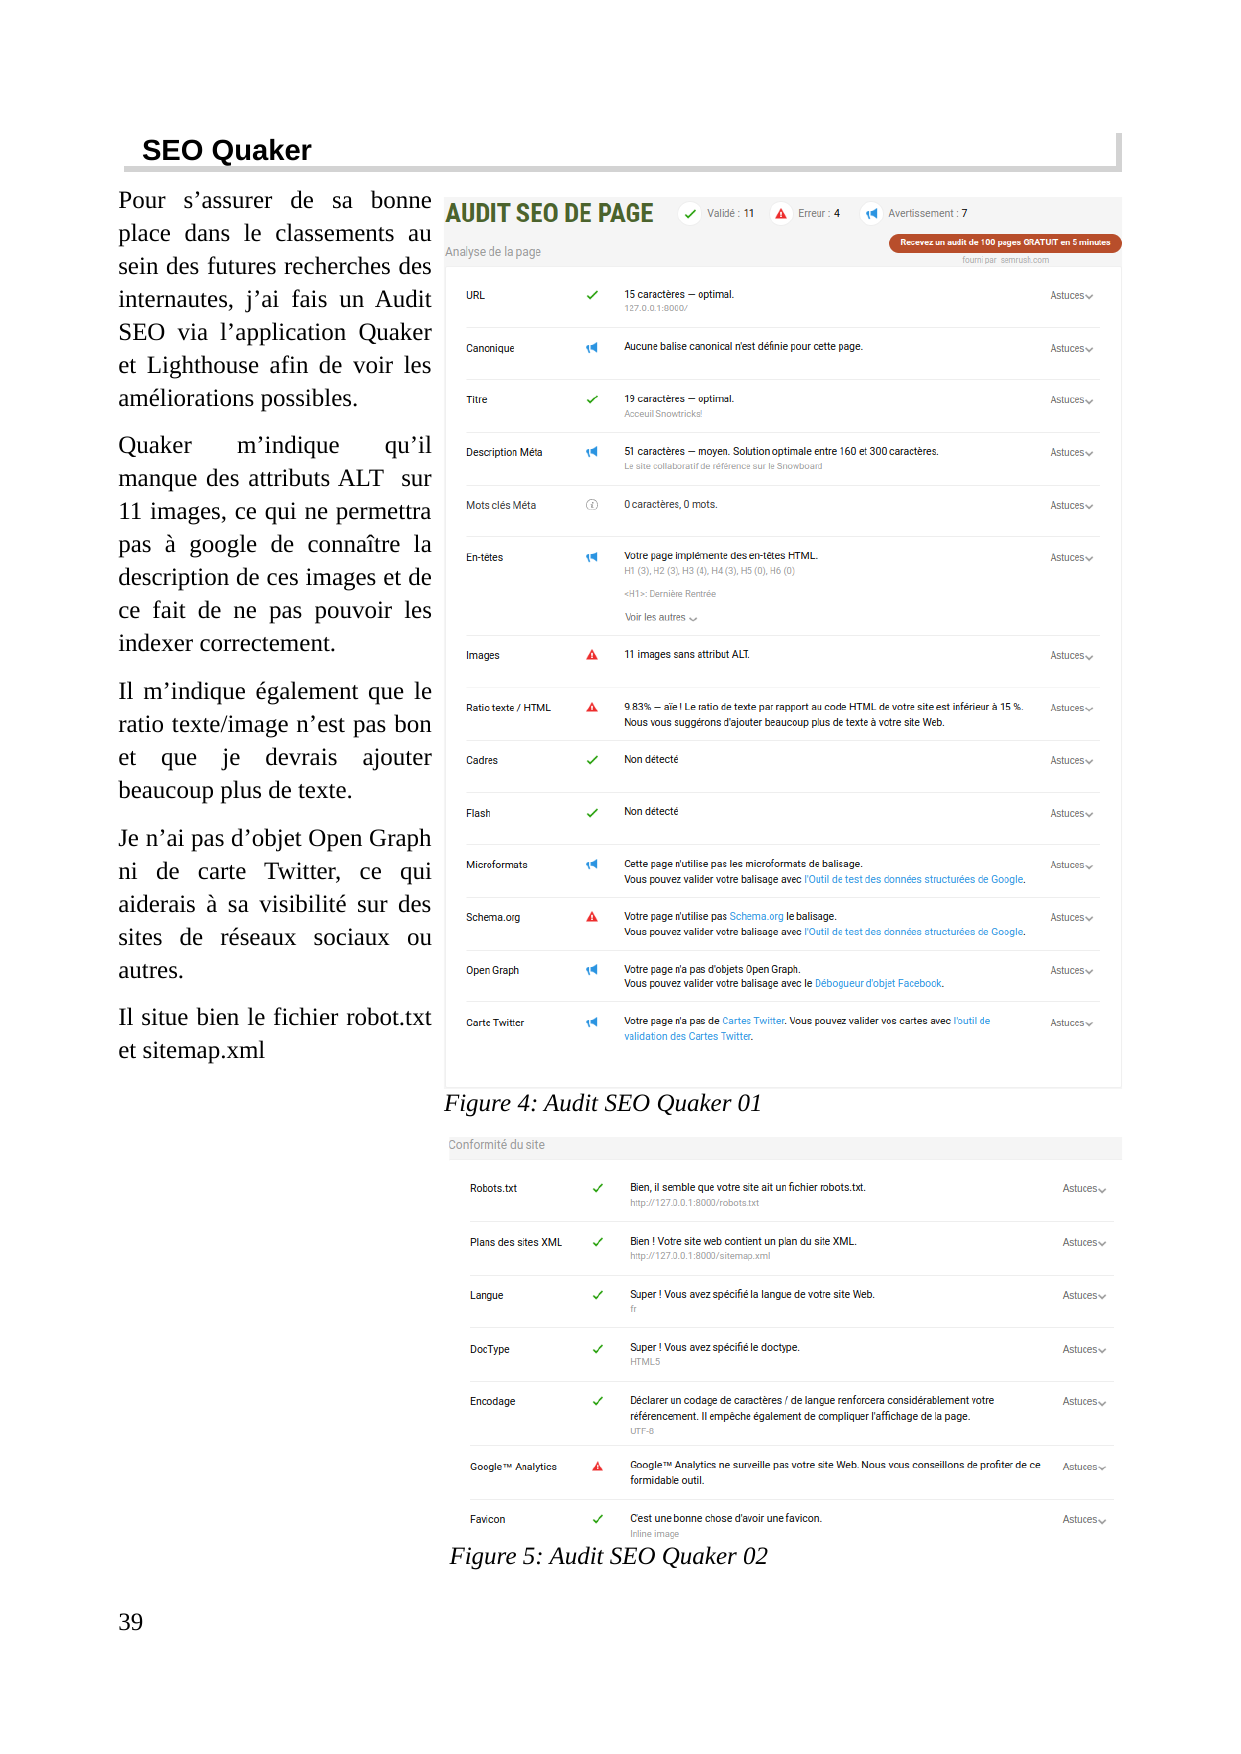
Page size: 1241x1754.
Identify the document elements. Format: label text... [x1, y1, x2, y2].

subtitle SEO Quaker [118, 133, 1116, 166]
picture [449, 1137, 1123, 1541]
text Quaker m’indique qu’il manque des attributs ALT sur 11 images, ce qui ne permettra pas à google de connaître la description de ces images et de ce fait de ne pas pouvoir les indexer correctement. [118, 430, 443, 657]
text Pour s’assurer de sa bonne place dans le classements au sein des futures recherches des internautes, j’ai fais un Audit SEO via l’application Quaker et Lighthouse afin de voir les améliorations possibles. [118, 185, 1122, 412]
text Il situe bien le fichier robot.txt et sitemap.xml [118, 1002, 443, 1064]
text [444, 1117, 1122, 1137]
text Je n’ai pas d’objet Open Graph ni de carte Twitter, ce qui aiderais à sa visibilité sur des sites de réseaux sociaux ou autres. [118, 823, 443, 984]
picture [443, 197, 1123, 1089]
text Figure 5: Audit SEO Quaker 02 [449, 1541, 1122, 1569]
text Il m’indique également que le ratio texte/image n’est pas bon et que je devrais ajouter beaucoup plus de texte. [118, 676, 443, 804]
text Figure 4: Audit SEO Quaker 01 [444, 1089, 1122, 1117]
